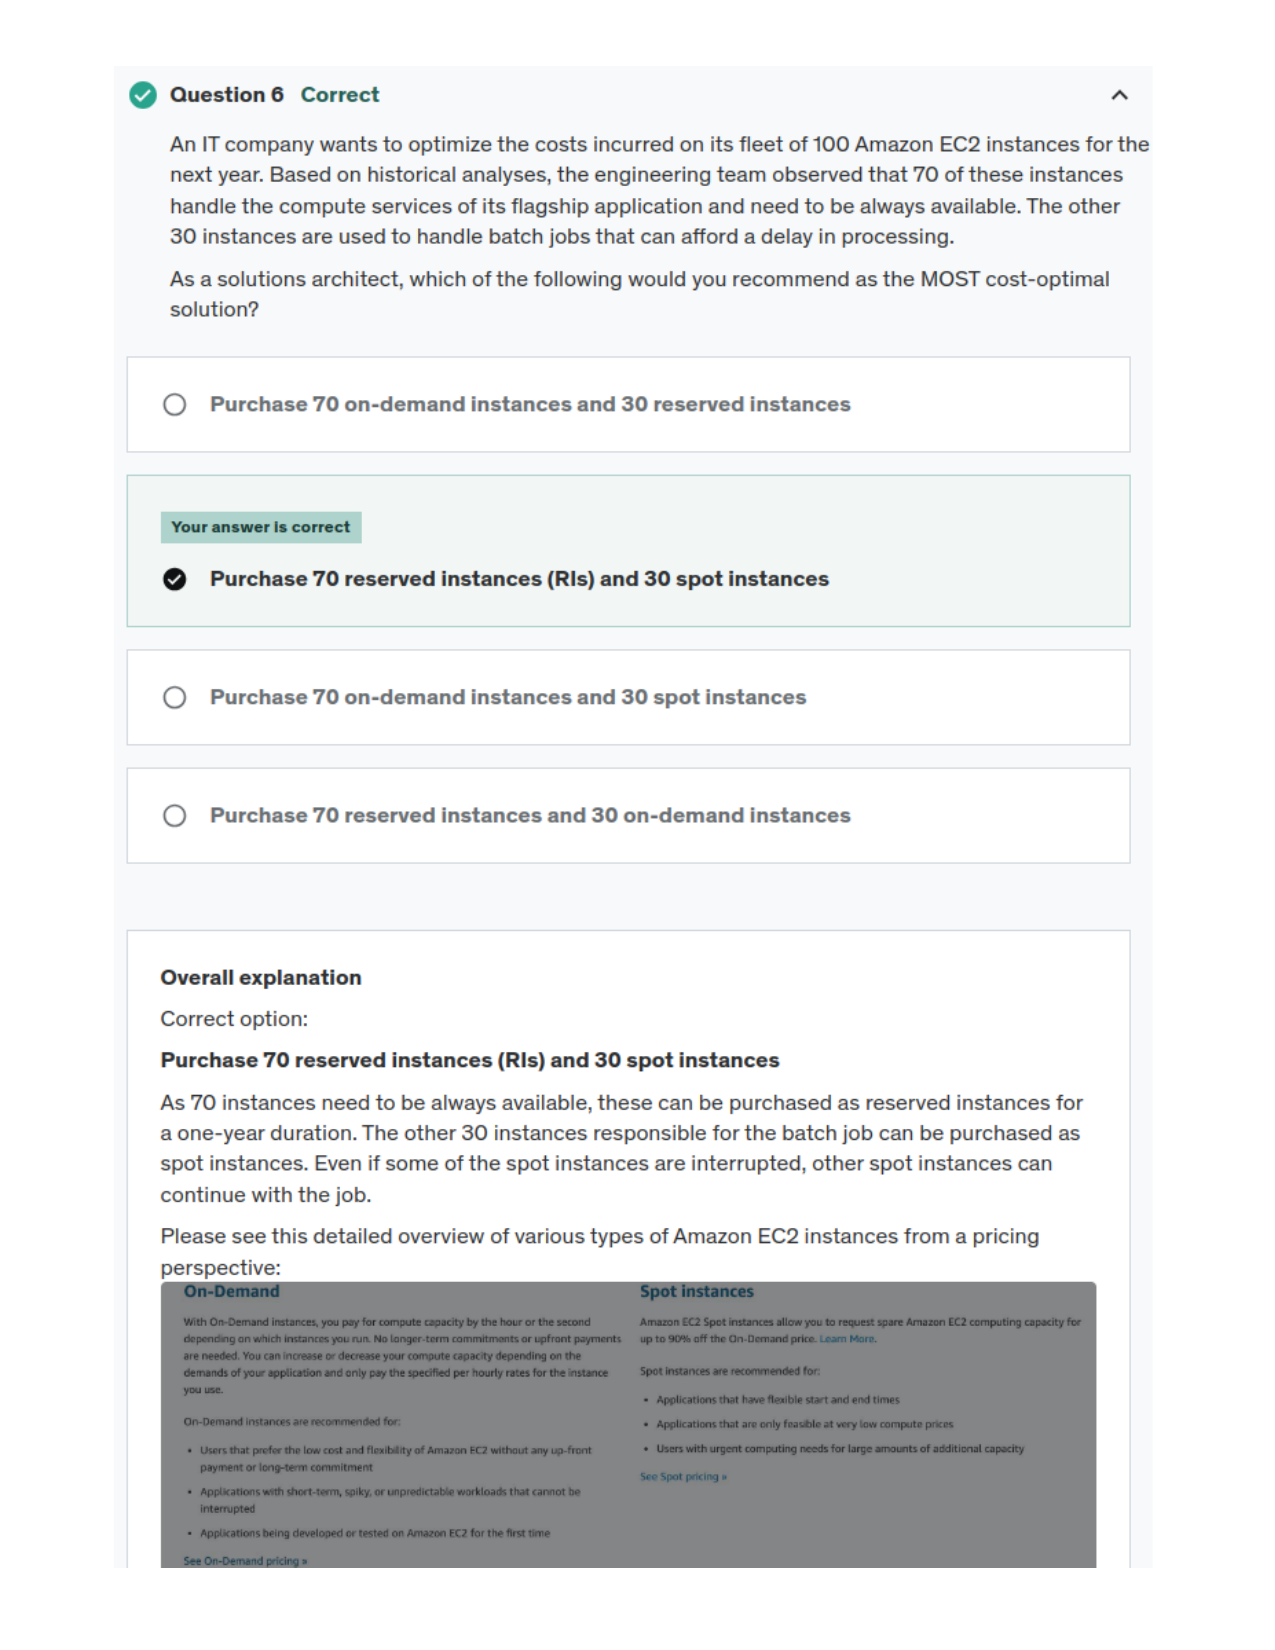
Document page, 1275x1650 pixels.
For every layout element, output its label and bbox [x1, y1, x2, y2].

picture [113, 66, 1153, 1568]
